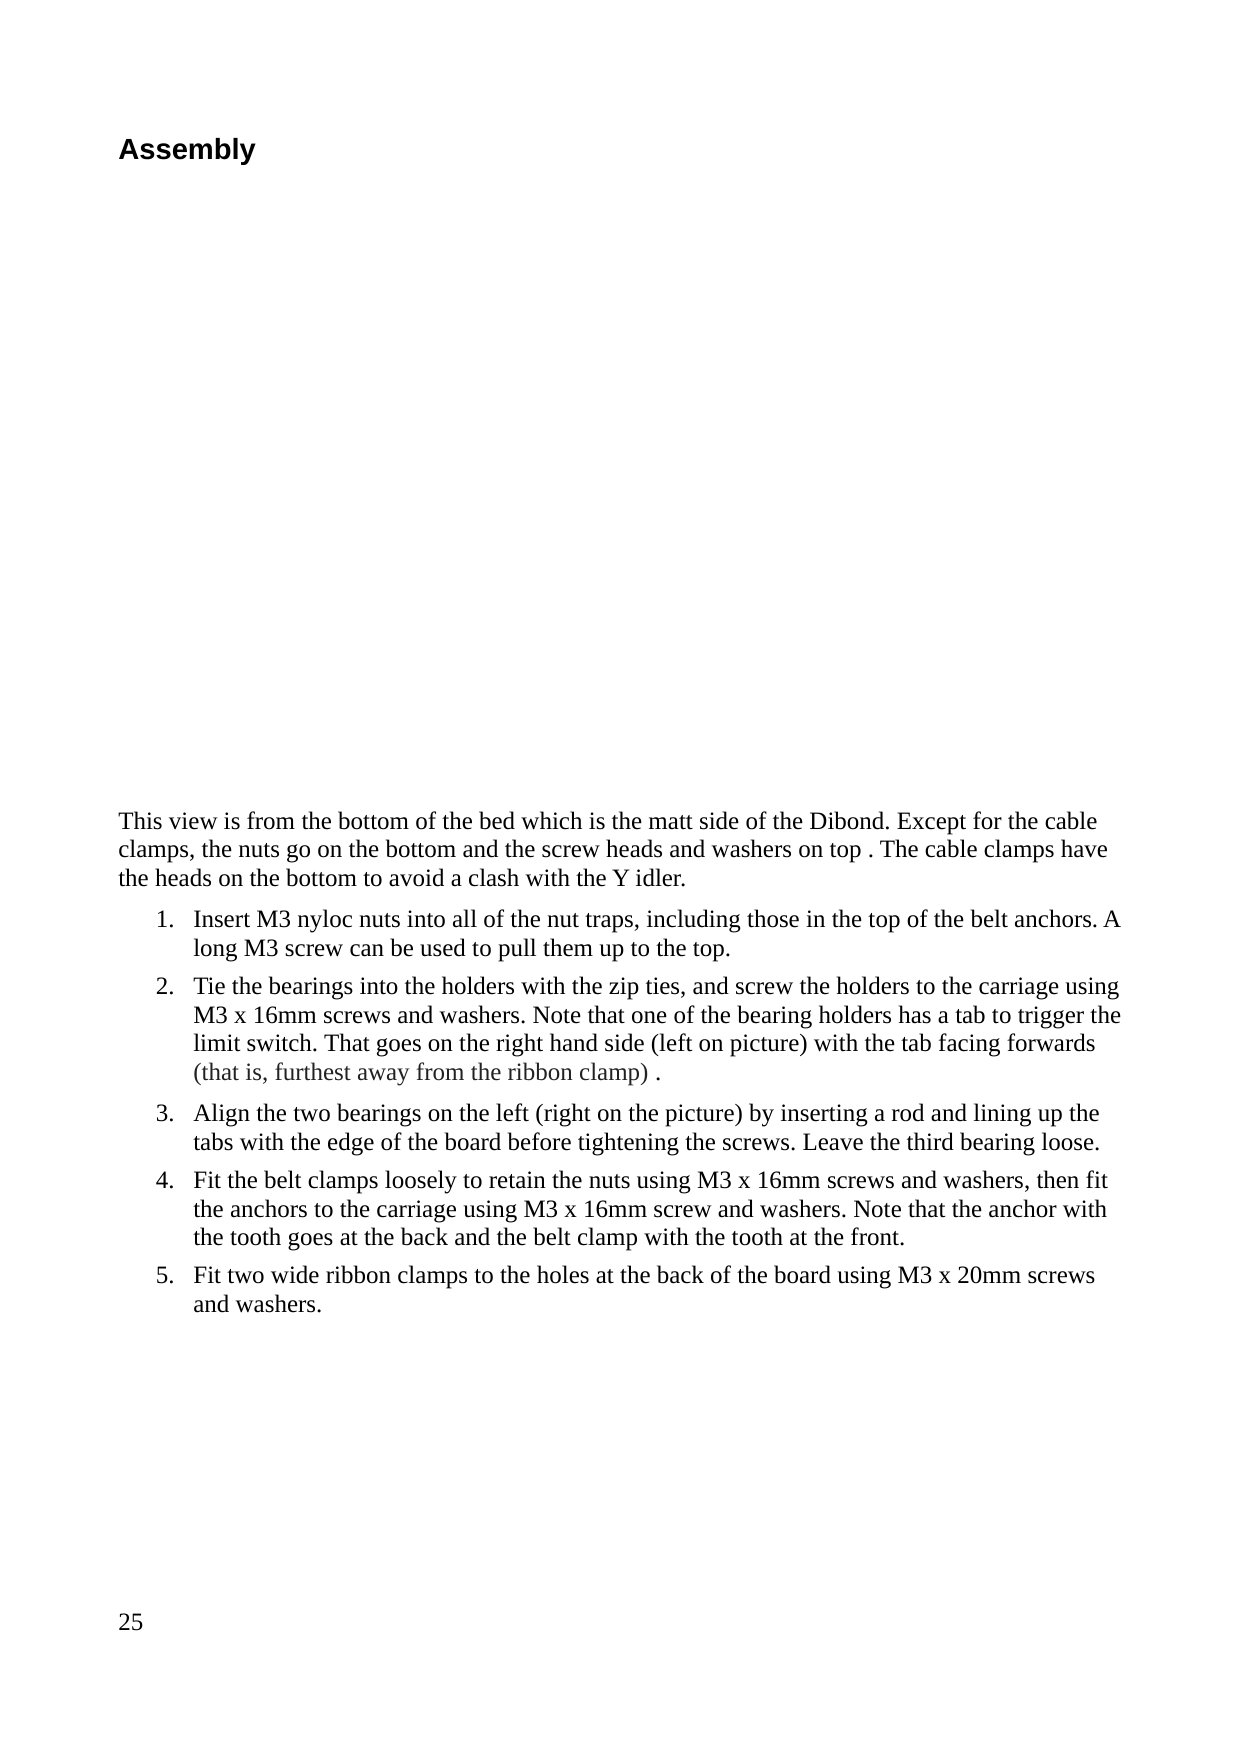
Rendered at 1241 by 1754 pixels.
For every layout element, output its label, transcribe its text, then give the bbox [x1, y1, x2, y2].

list Tie the bearings into the holders with the zip ties, and screw the holders to the carriage using M3 x 16mm screws and washers. Note that one of the bearing holders has a tab to trigger the limit switch. That goes on the right hand side (left on picture) with the tab facing forwards (that is, furthest away from the ribbon clamp) . [156, 971, 1122, 1086]
list Fit two wide ribbon clamps to the holes at the back of the board using M3 x 20mm screws and washers. [156, 1260, 1122, 1318]
subtitle Assembly [118, 132, 1122, 165]
list Fit the belt clamps loosely to retain the nuts using M3 x 16mm screws and washers, then fit the anchors to the carriage using M3 x 16mm screw and washers. Note that the anchor with the tooth goes at the back and the belt clamp with the tooth at the front. [156, 1165, 1122, 1251]
list Insert M3 nyloc nuts into all of the nut traps, including those in the top of the belt anchors. A long M3 screw can be used to pull them up to the top. [156, 904, 1122, 962]
list Align the two bearings on the left (right on the picture) by inserting a rod and lining up the tabs with the edge of the board before tightening the screws. Leave the third bearing loose. [156, 1098, 1122, 1156]
text This view is from the bottom of the bed which is the matt side of the Dibond. Except for the cable clamps, the nuts go on the bottom and the screw heads and washers on top . The cable clamps have the heads on the bottom to avoid a clash with the Y idler. [118, 806, 1122, 892]
